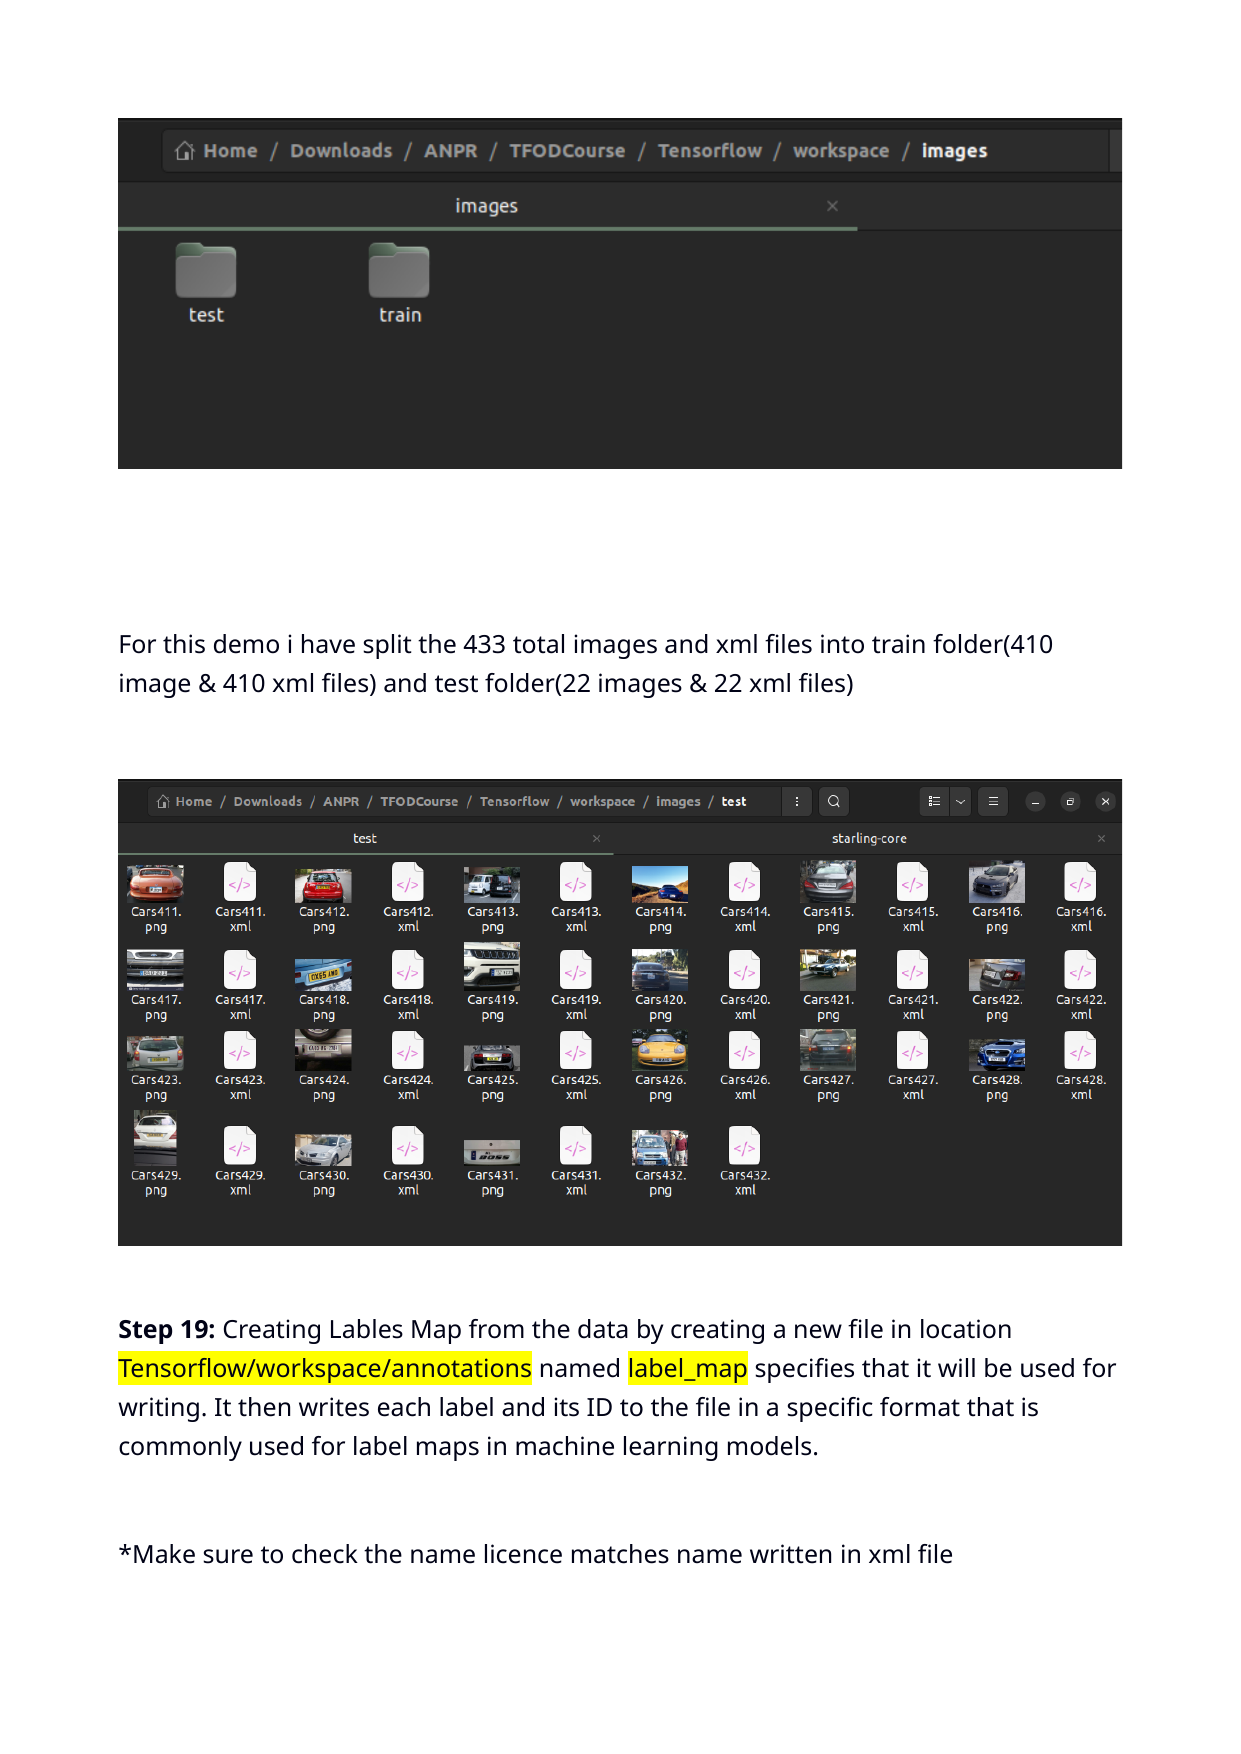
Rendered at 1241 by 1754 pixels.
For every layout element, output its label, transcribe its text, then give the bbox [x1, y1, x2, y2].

text Step 19: Creating Lables Map from the data by creating a new file in location Tensorflow/workspace/annotations named label_map specifies that it will be used for writing. It then writes each label and its ID to the file in a specific format that is commonly used for label maps in machine learning models. [118, 1311, 1122, 1463]
text *Make sure to check the name licence matches name written in xml file [118, 1536, 1122, 1571]
picture [118, 779, 1123, 1246]
text For this demo i have split the 433 total images and xml files into train folder(410 image & 410 xml files) and test folder(22 images & 22 xml files) [118, 627, 1122, 700]
picture [118, 118, 1123, 469]
